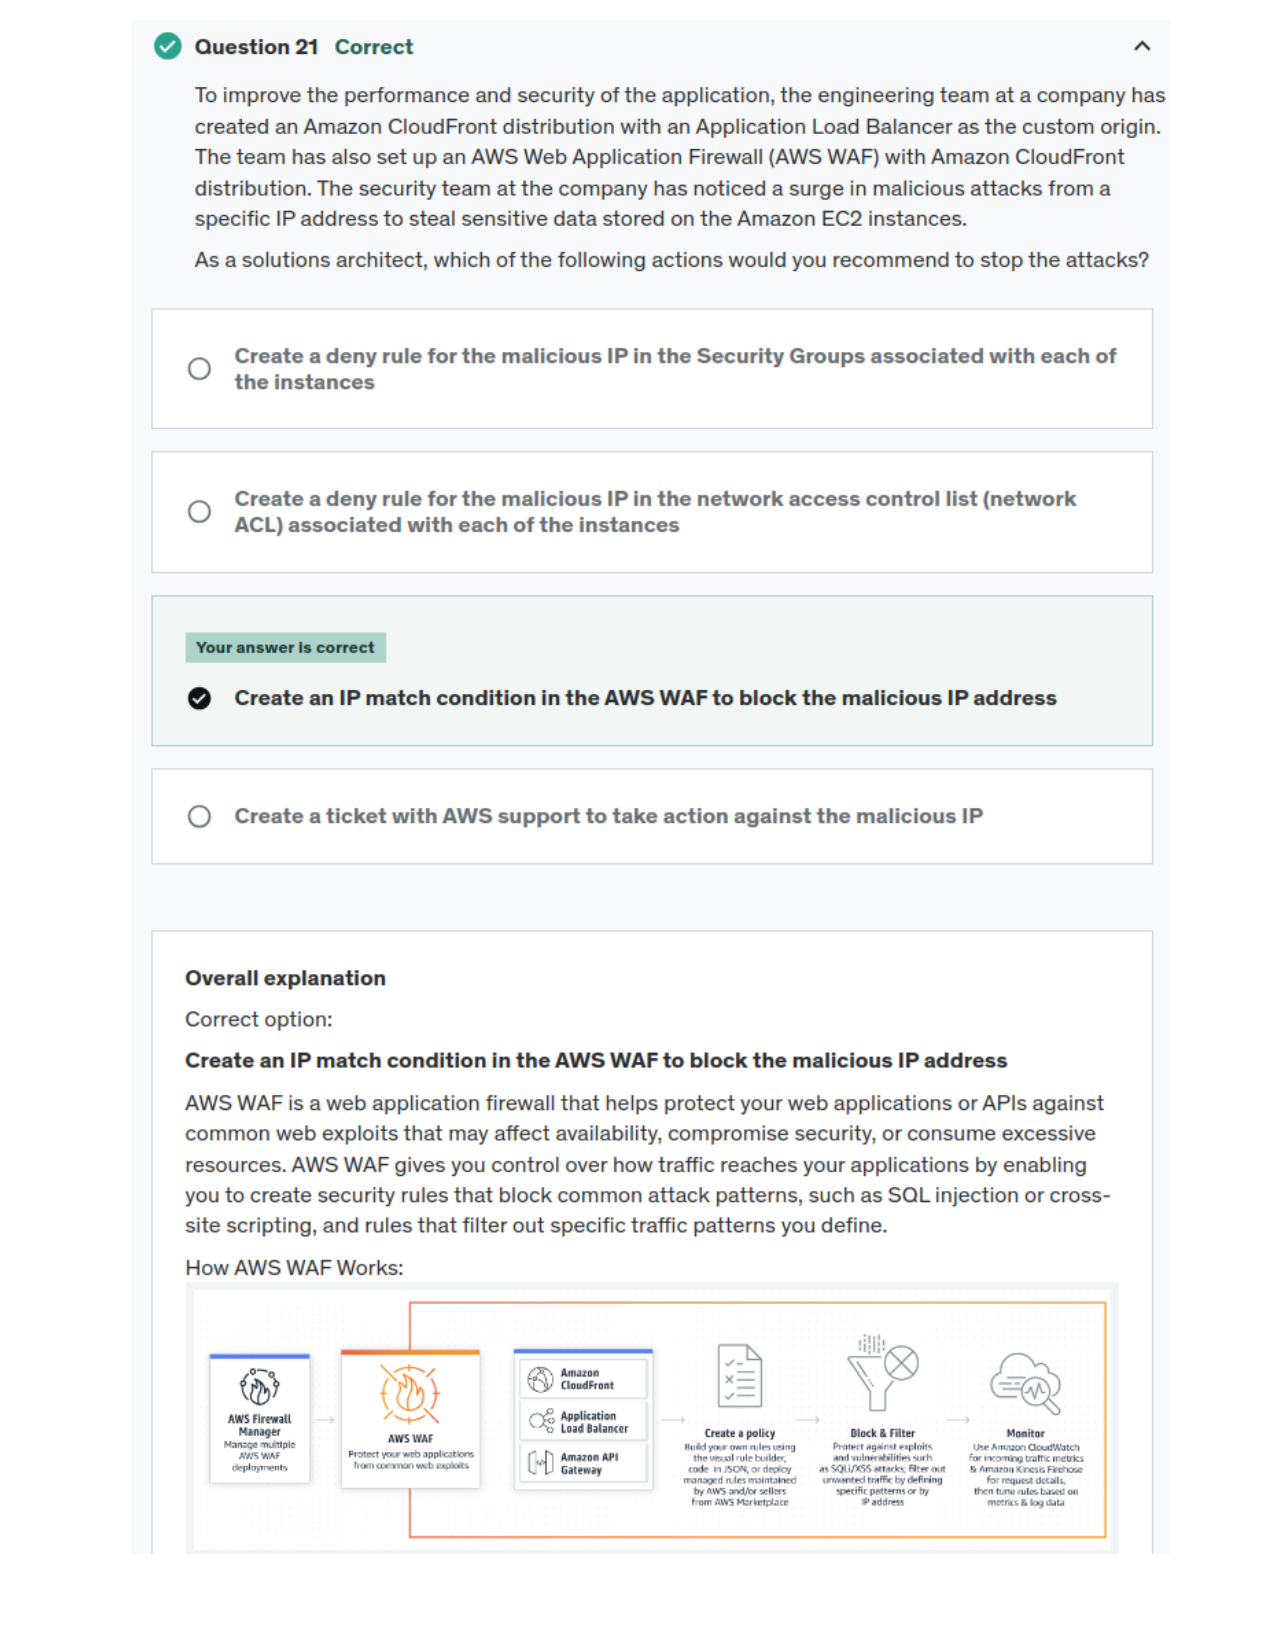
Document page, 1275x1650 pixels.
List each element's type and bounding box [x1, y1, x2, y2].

picture [131, 20, 1170, 1554]
